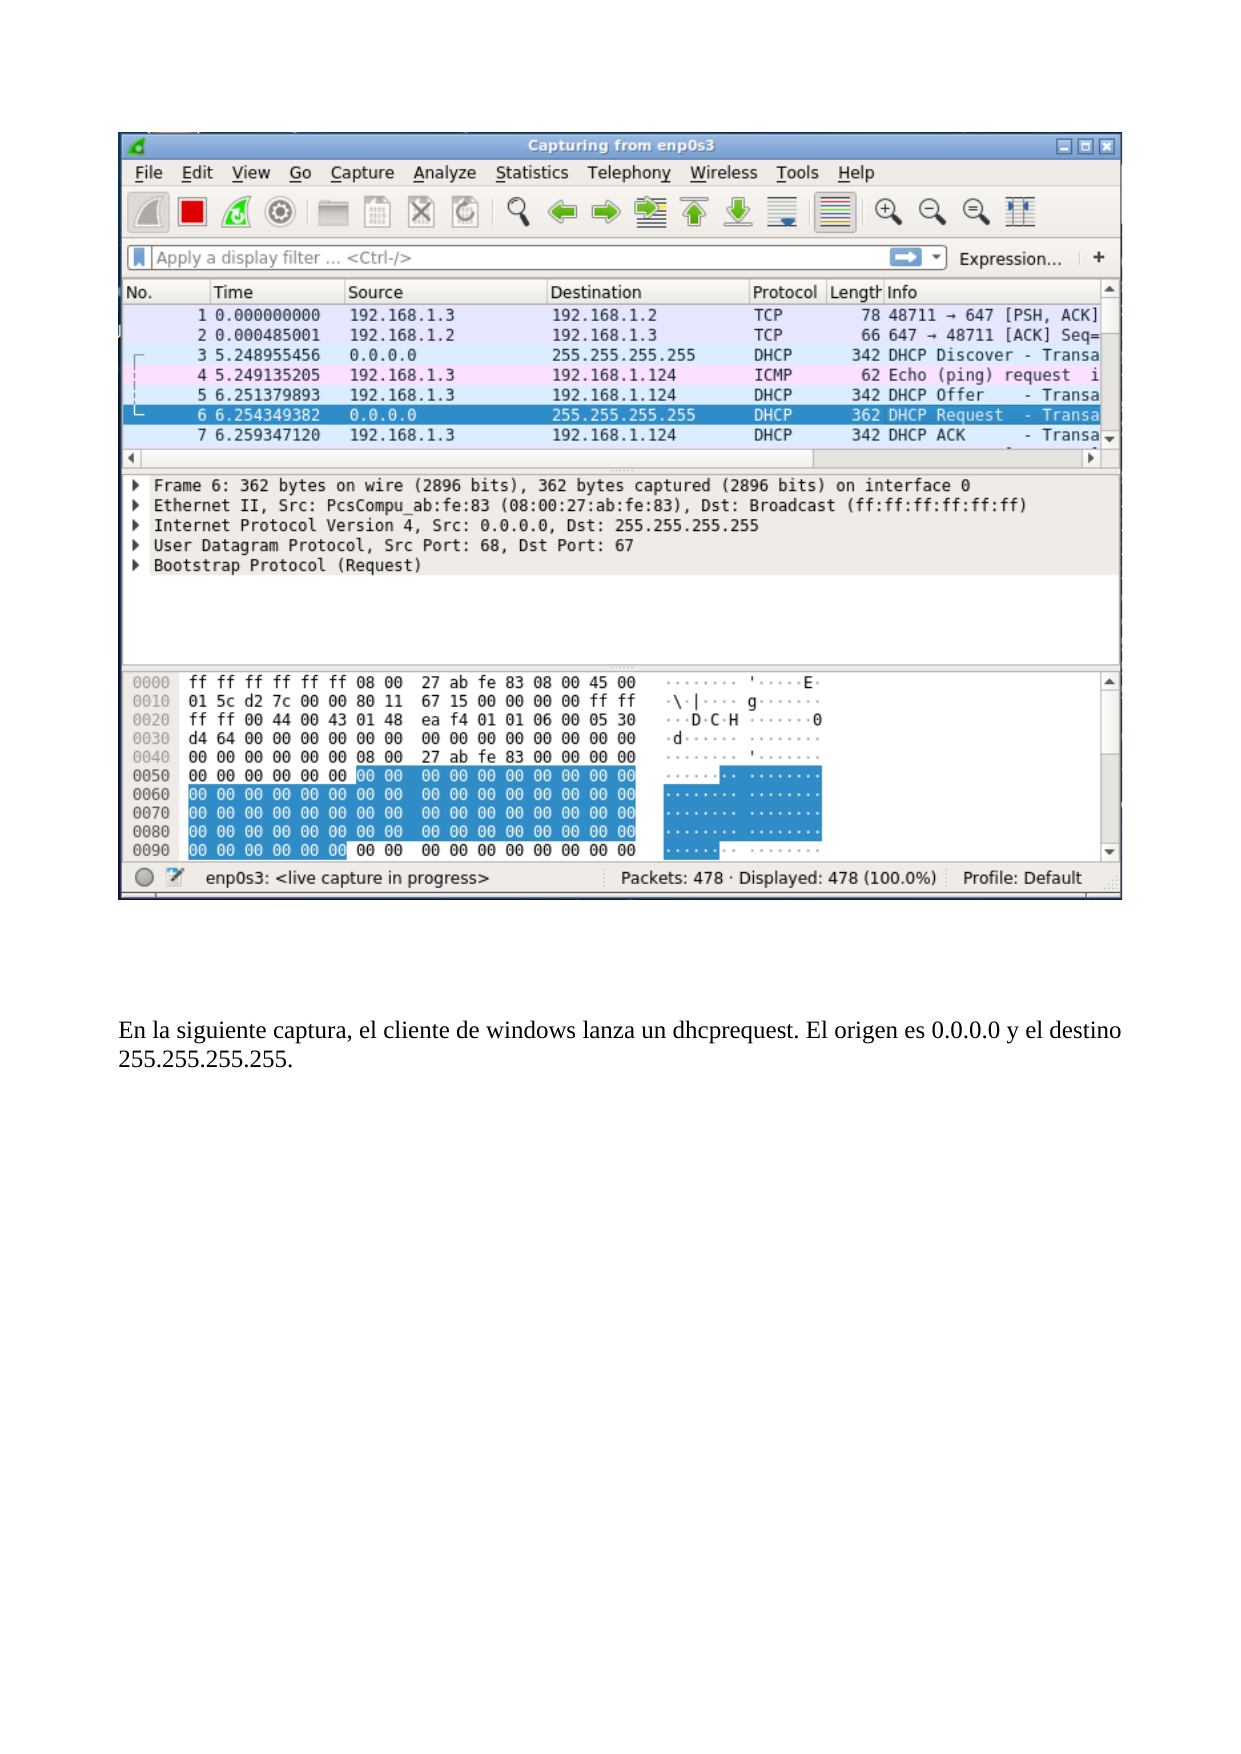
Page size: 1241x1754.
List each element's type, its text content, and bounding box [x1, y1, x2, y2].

picture [118, 132, 1123, 900]
text En la siguiente captura, el cliente de windows lanza un dhcprequest. El origen es 0.0.0.0 y el destino 255.255.255.255. [118, 1015, 1122, 1072]
